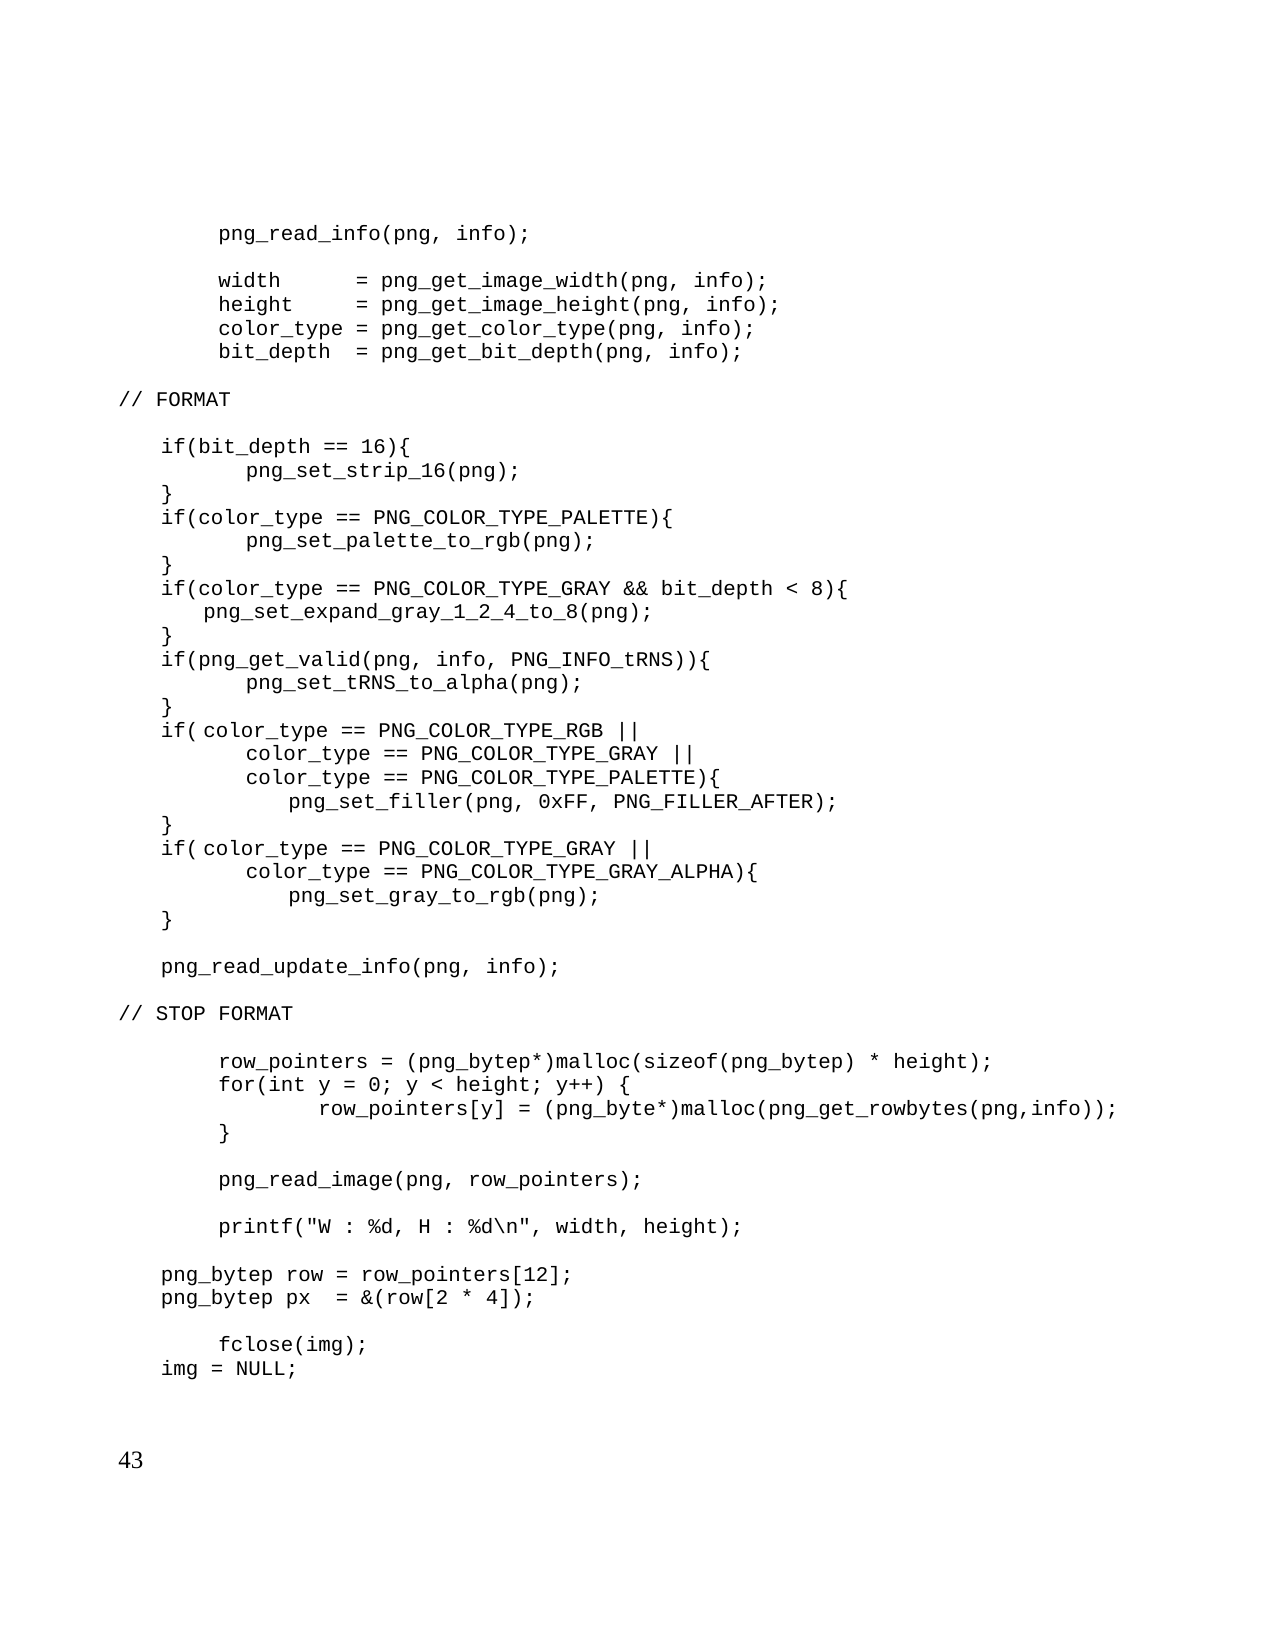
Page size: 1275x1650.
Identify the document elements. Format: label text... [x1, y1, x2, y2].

text } [118, 909, 1157, 932]
text png_set_tRNS_to_alpha(png); [118, 672, 1157, 696]
text } [118, 696, 1157, 720]
text png_bytep px = &(row[2 * 4]); [118, 1287, 1157, 1311]
text } [118, 1122, 1157, 1145]
text png_read_info(png, info); [118, 223, 1157, 247]
text fclose(img); [118, 1334, 1157, 1358]
text png_read_image(png, row_pointers); [118, 1169, 1157, 1193]
text if(png_get_valid(png, info, PNG_INFO_tRNS)){ [118, 649, 1157, 672]
text } [118, 483, 1157, 507]
text } [118, 814, 1157, 838]
text if( color_type == PNG_COLOR_TYPE_RGB || [118, 720, 1157, 743]
text // FORMAT [118, 389, 1157, 412]
text // STOP FORMAT [118, 1003, 1157, 1027]
text png_set_filler(png, 0xFF, PNG_FILLER_AFTER); [118, 791, 1157, 814]
text img = NULL; [118, 1358, 1157, 1382]
text printf("W : %d, H : %d\n", width, height); [118, 1216, 1157, 1240]
text if( color_type == PNG_COLOR_TYPE_GRAY || [118, 838, 1157, 862]
text height = png_get_image_height(png, info); [118, 294, 1157, 318]
text bit_depth = png_get_bit_depth(png, info); [118, 341, 1157, 365]
text if(color_type == PNG_COLOR_TYPE_GRAY && bit_depth < 8){ [118, 578, 1157, 601]
text png_set_gray_to_rgb(png); [118, 885, 1157, 909]
text png_bytep row = row_pointers[12]; [118, 1263, 1157, 1287]
text for(int y = 0; y < height; y++) { [118, 1074, 1157, 1098]
text if(color_type == PNG_COLOR_TYPE_PALETTE){ [118, 507, 1157, 531]
text } [118, 554, 1157, 578]
text row_pointers[y] = (png_byte*)malloc(png_get_rowbytes(png,info)); [118, 1098, 1157, 1122]
text png_set_strip_16(png); [118, 459, 1157, 483]
text png_set_expand_gray_1_2_4_to_8(png); [118, 601, 1157, 625]
text width = png_get_image_width(png, info); [118, 270, 1157, 294]
text color_type = png_get_color_type(png, info); [118, 318, 1157, 341]
text png_read_update_info(png, info); [118, 956, 1157, 980]
text color_type == PNG_COLOR_TYPE_GRAY || [118, 743, 1157, 767]
text if(bit_depth == 16){ [118, 436, 1157, 459]
text row_pointers = (png_bytep*)malloc(sizeof(png_bytep) * height); [118, 1051, 1157, 1074]
text } [118, 625, 1157, 649]
text color_type == PNG_COLOR_TYPE_GRAY_ALPHA){ [118, 862, 1157, 885]
text color_type == PNG_COLOR_TYPE_PALETTE){ [118, 767, 1157, 791]
text png_set_palette_to_rgb(png); [118, 531, 1157, 554]
